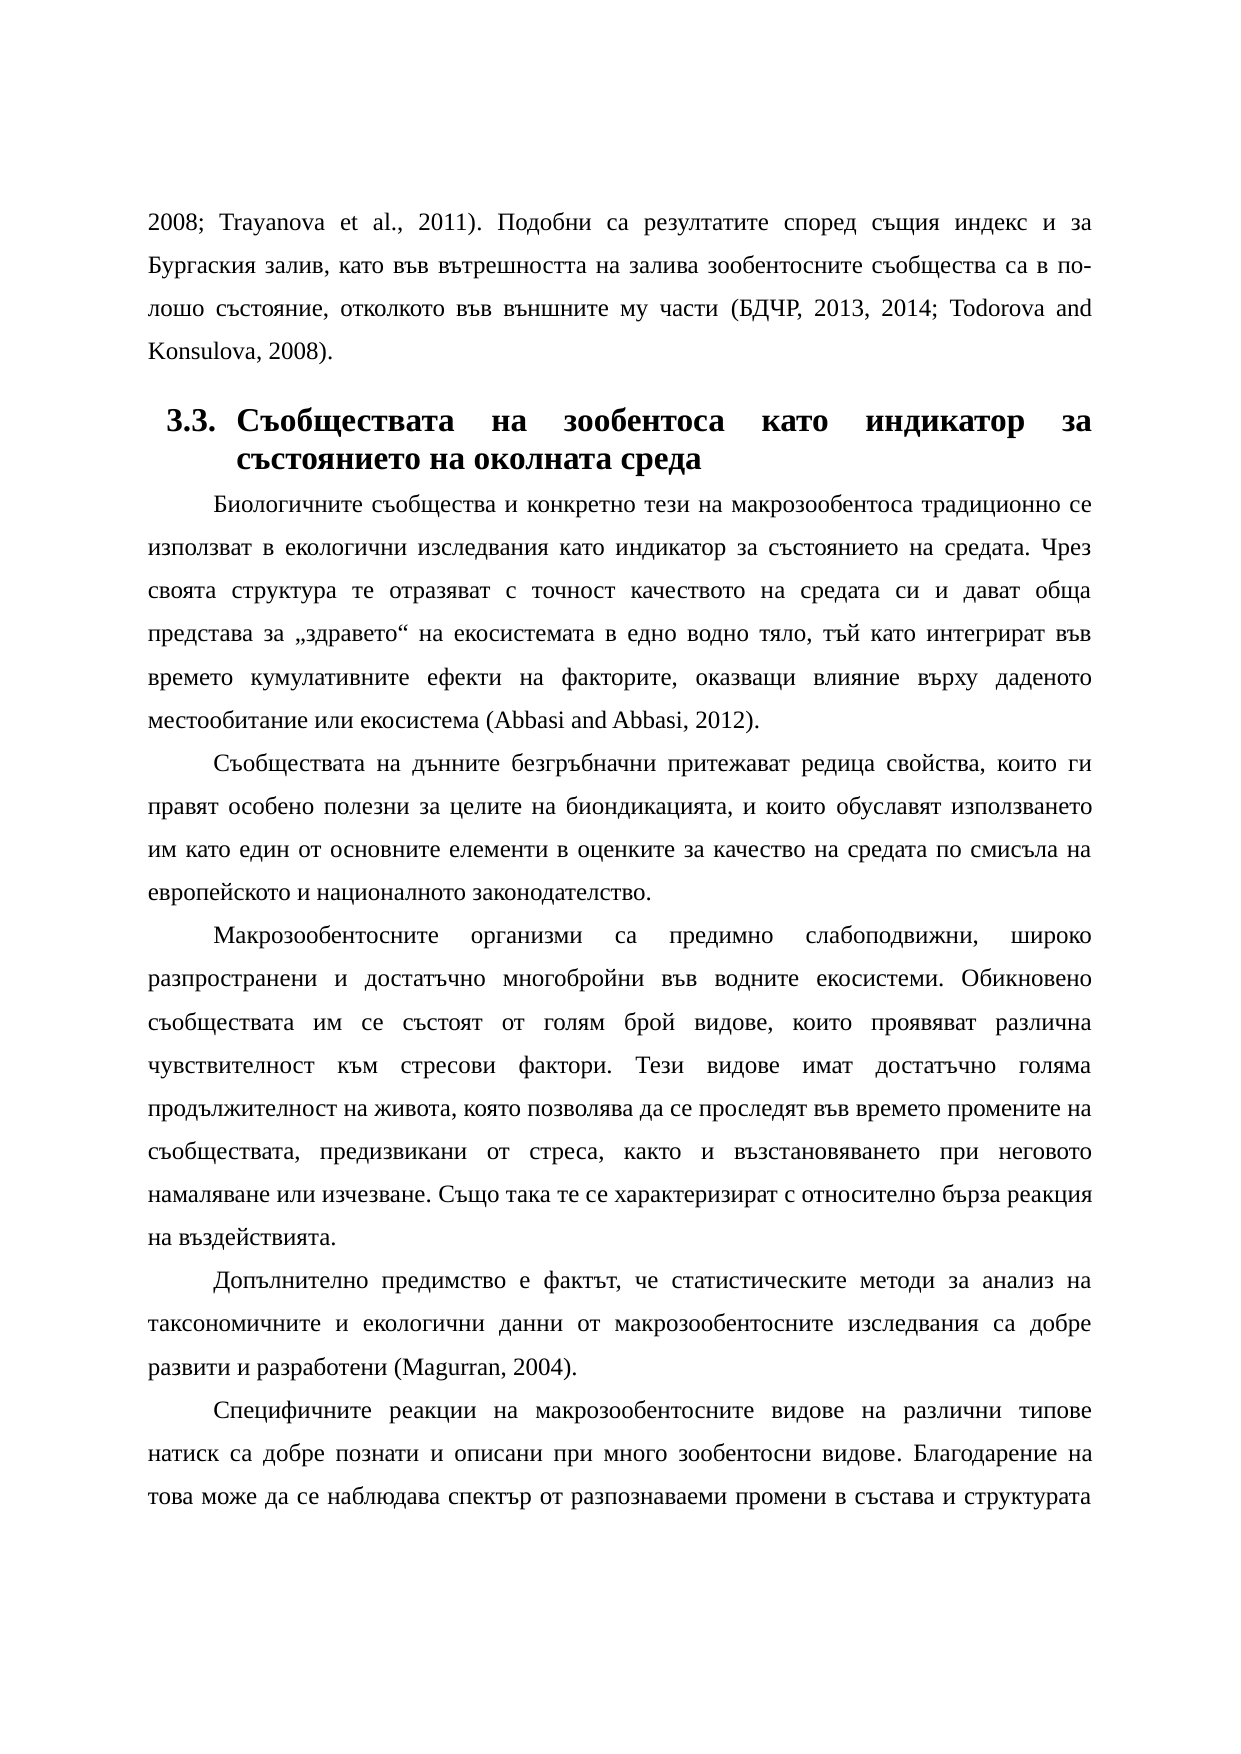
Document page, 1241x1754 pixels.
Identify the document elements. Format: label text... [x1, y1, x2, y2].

subtitle Съобществата на зообентоса като индикатор за състоянието на околната среда [224, 400, 1093, 477]
text Биологичните съобщества и конкретно тези на макрозообентоса традиционно се използват в екологични изследвания като индикатор за състоянието на средата. Чрез своята структура те отразяват с точност качеството на средата си и дават обща представа за „здравето“ на екосистемата в едно водно тяло, тъй като интегрират във времето кумулативните ефекти на факторите, оказващи влияние върху даденото местообитание или екосистема (Abbasi and Abbasi, 2012). [148, 489, 1093, 733]
text 2008; Trayanova et al., 2011). Подобни са резултатите според същия индекс и за Бургаския залив, като във вътрешността на залива зообентосните съобщества са в по-лошо състояние, отколкото във външните му части (БДЧР, 2013, 2014; Todorova and Konsulova, 2008). [148, 207, 1093, 365]
text Макрозообентосните организми са предимно слабоподвижни, широко разпространени и достатъчно многобройни във водните екосистеми. Обикновено съобществата им се състоят от голям брой видове, които проявяват различна чувствителност към стресови фактори. Тези видове имат достатъчно голяма продължителност на живота, която позволява да се проследят във времето промените на съобществата, предизвикани от стреса, както и възстановяването при неговото намаляване или изчезване. Също така те се характеризират с относително бърза реакция на въздействията. [148, 920, 1093, 1251]
text Специфичните реакции на макрозообентосните видове на различни типове натиск са добре познати и описани при много зообентосни видове. Благодарение на това може да се наблюдава спектър от разпознаваеми промени в състава и структурата [148, 1395, 1093, 1510]
text Съобществата на дънните безгръбначни притежават редица свойства, които ги правят особено полезни за целите на биондикацията, и които обуславят използването им като един от основните елементи в оценките за качество на средата по смисъла на европейското и националното законодателство. [148, 748, 1093, 906]
text Допълнително предимство е фактът, че статистическите методи за анализ на таксономичните и екологични данни от макрозообентосните изследвания са добре развити и разработени (Magurran, 2004). [148, 1265, 1093, 1380]
